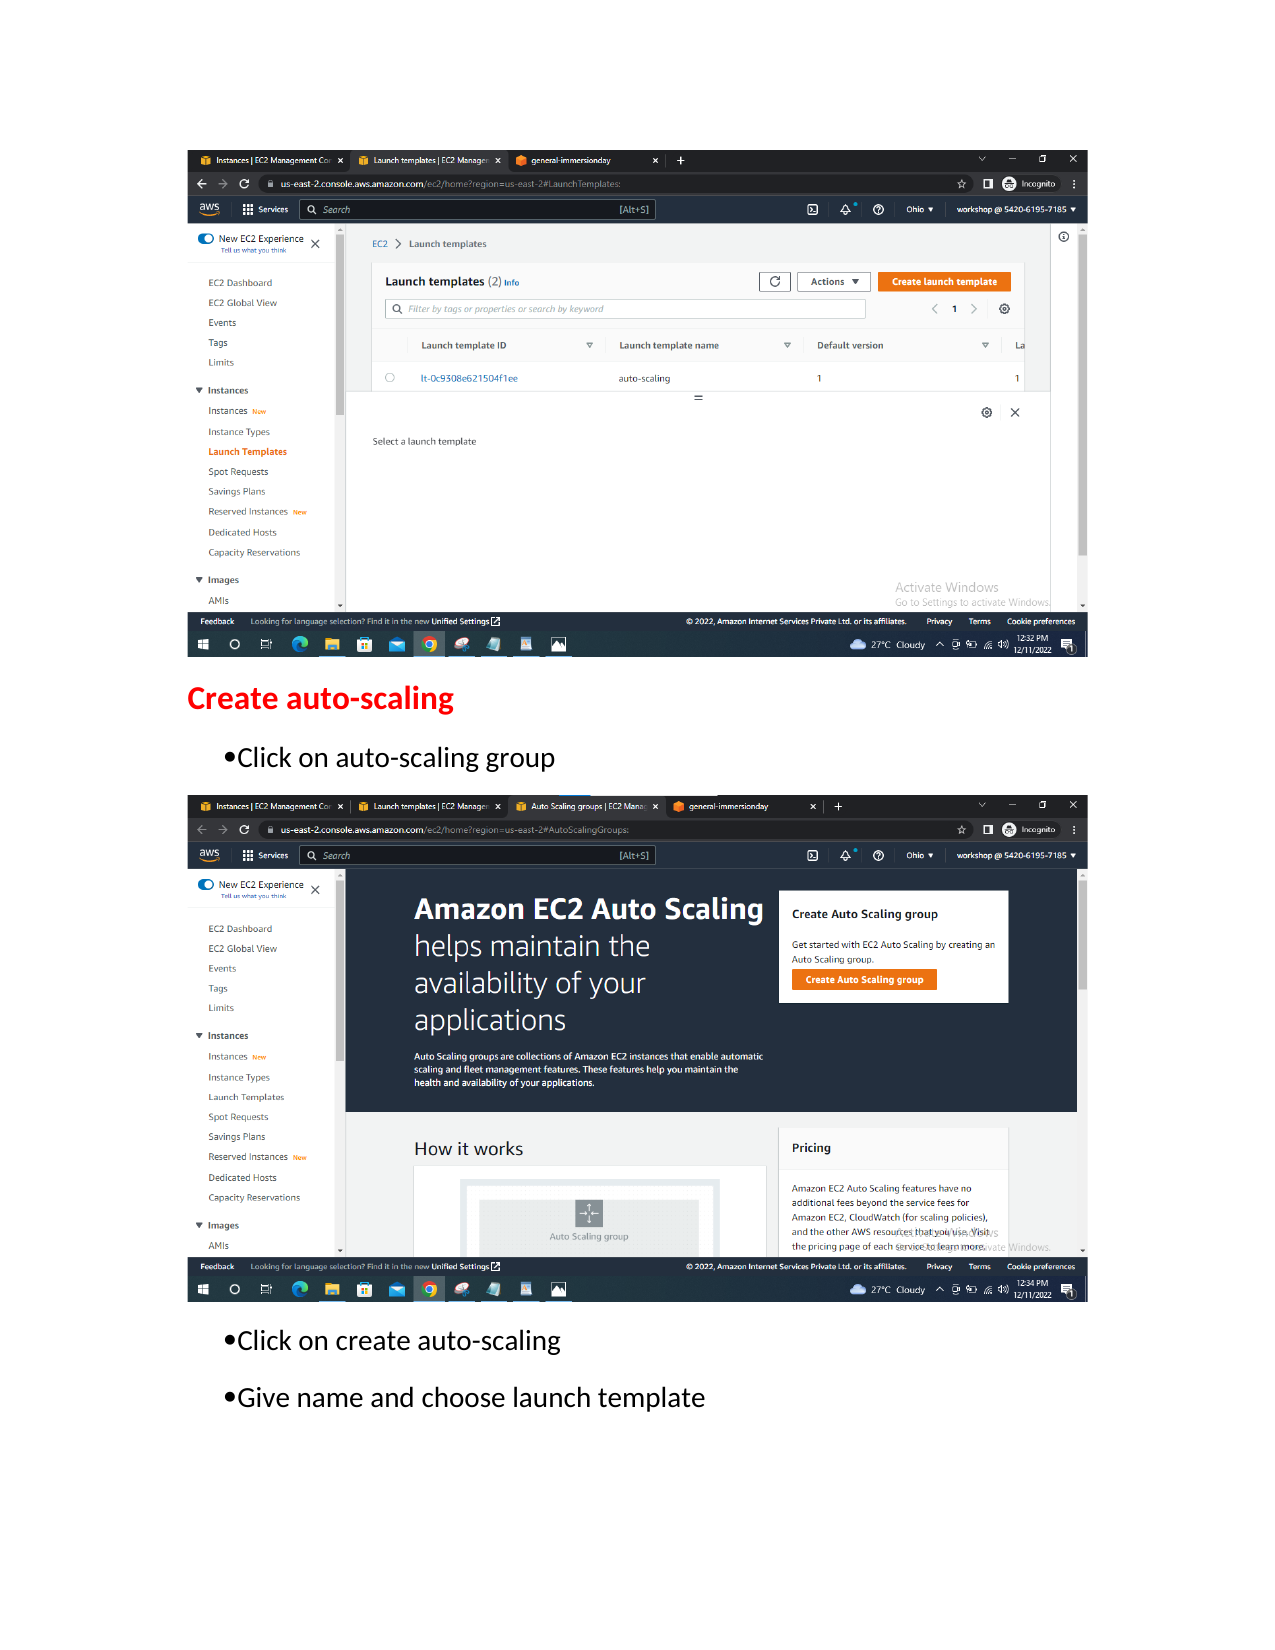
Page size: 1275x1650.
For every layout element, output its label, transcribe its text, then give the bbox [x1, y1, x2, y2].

text Create auto-scaling [187, 677, 1087, 718]
list Give name and choose launch template [225, 1379, 1087, 1414]
list Click on auto-scaling group [225, 739, 1087, 774]
list Click on create auto-scaling [225, 1322, 1087, 1358]
